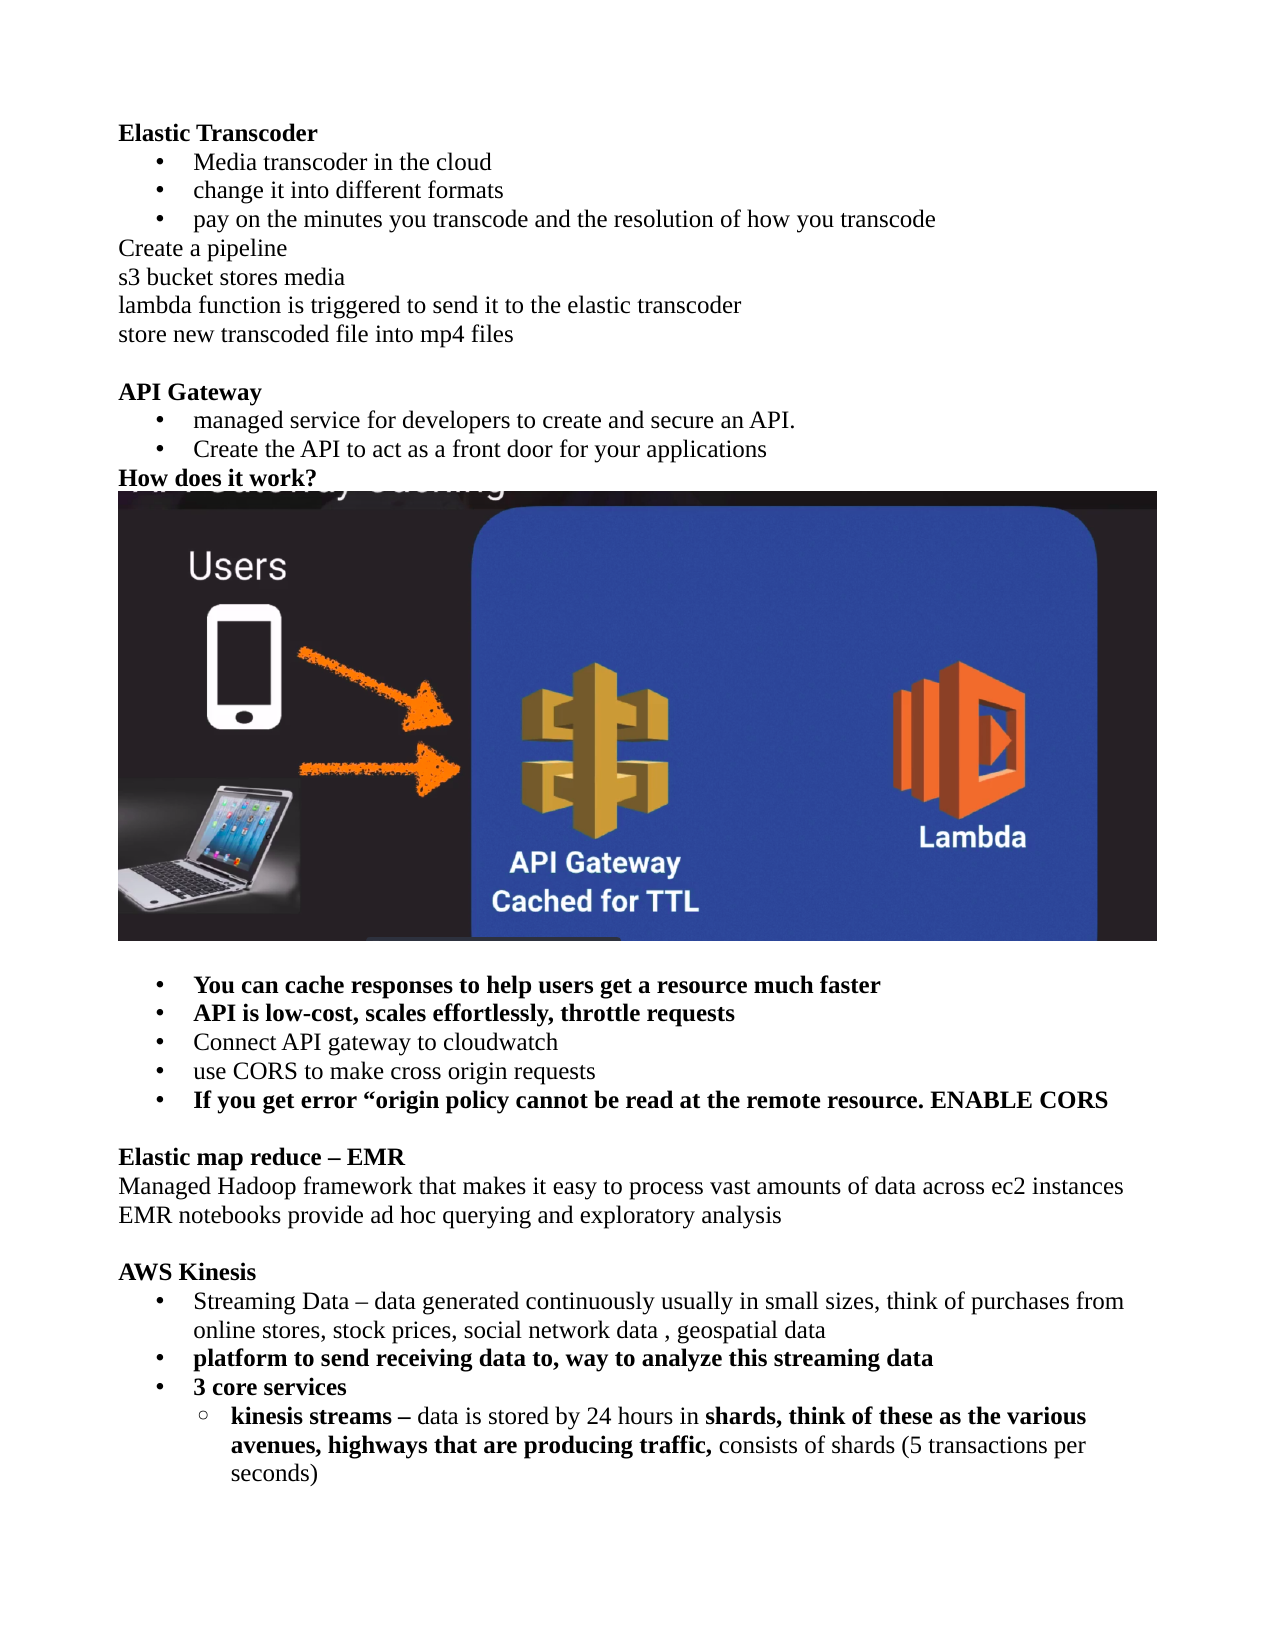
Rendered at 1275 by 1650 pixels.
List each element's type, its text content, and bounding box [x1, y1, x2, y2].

list 3 core services [156, 1372, 1157, 1401]
text API Gateway [118, 377, 1157, 406]
text AWS Kinesis [118, 1257, 1157, 1286]
list Create the API to act as a front door for your applications [156, 434, 1157, 463]
list API is low-cost, scales effortlessly, throttle requests [156, 998, 1157, 1027]
text store new transcoded file into mp4 files [118, 319, 1157, 348]
text Create a pipeline [118, 233, 1157, 262]
list If you get error “origin policy cannot be read at the remote resource. ENABLE CORS [156, 1085, 1157, 1113]
list Media transcoder in the cloud [156, 147, 1157, 176]
list change it into different formats [156, 176, 1157, 204]
list Streaming Data – data generated continuously usually in small sizes, think of purchases from online stores, stock prices, social network data , geospatial data [156, 1286, 1157, 1343]
text Elastic map reduce – EMR [118, 1142, 1157, 1171]
text lambda function is triggered to send it to the elastic transcoder [118, 291, 1157, 319]
text Elastic Transcoder [118, 118, 1157, 147]
text Managed Hadoop framework that makes it easy to process vast amounts of data across ec2 instances [118, 1171, 1157, 1200]
text s3 bucket stores media [118, 262, 1157, 291]
text How does it work? [118, 463, 1157, 491]
list platform to send receiving data to, way to analyze this streaming data [156, 1343, 1157, 1372]
picture [118, 491, 1157, 941]
text EMR notebooks provide ad hoc querying and exploratory analysis [118, 1200, 1157, 1228]
list You can cache responses to help users get a resource much faster [156, 970, 1157, 998]
list kinesis streams – data is stored by 24 hours in shards, think of these as the various avenues, highways that are producing traffic, consists of shards (5 transactions per seconds) [193, 1401, 1157, 1487]
list managed service for developers to create and secure an API. [156, 406, 1157, 434]
list use CORS to make cross origin requests [156, 1056, 1157, 1085]
list pay on the minutes you transcode and the resolution of how you transcode [156, 204, 1157, 233]
list Connect API gateway to cloudwatch [156, 1027, 1157, 1056]
